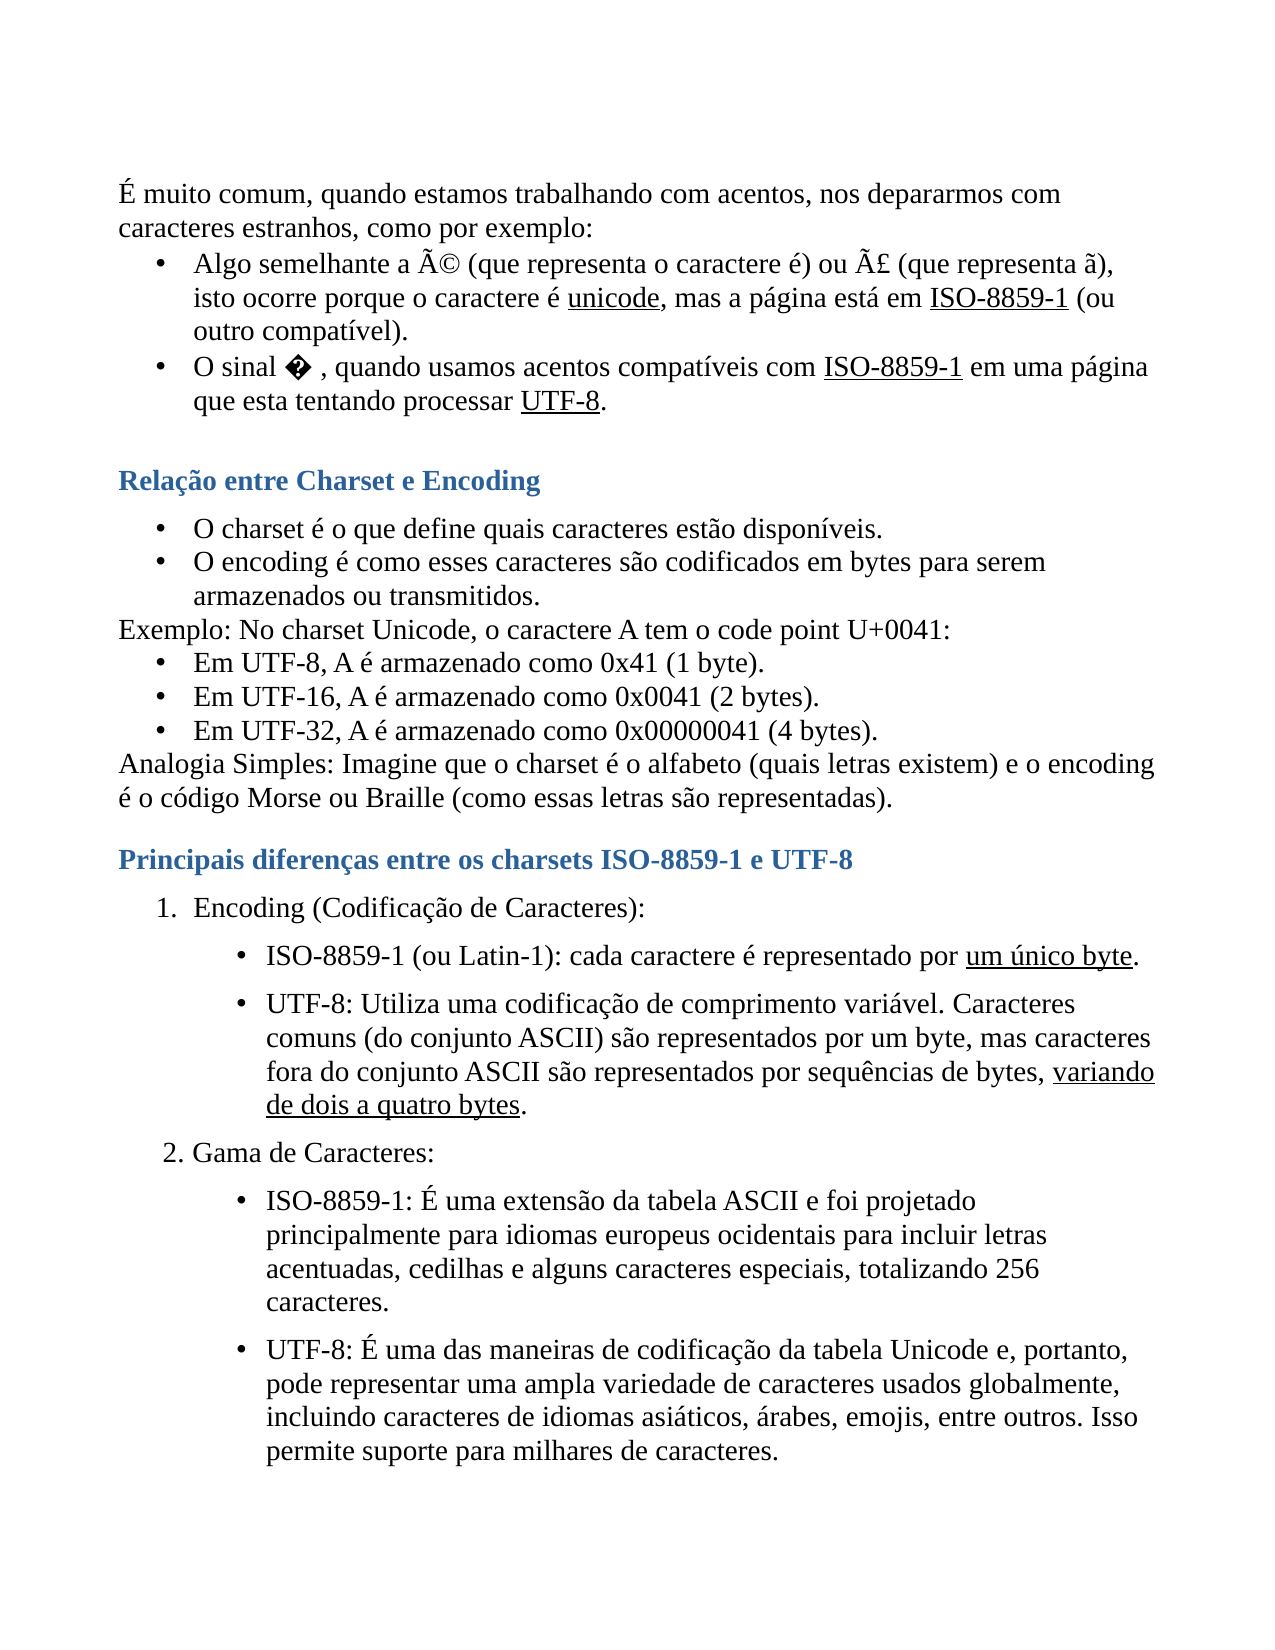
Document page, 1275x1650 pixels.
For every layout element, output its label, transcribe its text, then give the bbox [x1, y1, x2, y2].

list ISO-8859-1 (ou Latin-1): cada caractere é representado por um único byte. [236, 938, 1157, 972]
text Relação entre Charset e Encoding [118, 463, 1157, 496]
list UTF-8: Utiliza uma codificação de comprimento variável. Caracteres comuns (do conjunto ASCII) são representados por um byte, mas caracteres fora do conjunto ASCII são representados por sequências de bytes, variando de dois a quatro bytes. [236, 987, 1157, 1121]
list ISO-8859-1: É uma extensão da tabela ASCII e foi projetado principalmente para idiomas europeus ocidentais para incluir letras acentuadas, cedilhas e alguns caracteres especiais, totalizando 256 caracteres. [236, 1183, 1157, 1318]
list Em UTF-32, A é armazenado como 0x00000041 (4 bytes). [156, 713, 1157, 746]
list O charset é o que define quais caracteres estão disponíveis. [156, 511, 1157, 544]
list Gama de Caracteres: [162, 1135, 1157, 1169]
list Encoding (Codificação de Caracteres): [156, 890, 1157, 924]
text É muito comum, quando estamos trabalhando com acentos, nos depararmos com caracteres estranhos, como por exemplo: [118, 176, 1157, 243]
list UTF-8: É uma das maneiras de codificação da tabela Unicode e, portanto, pode representar uma ampla variedade de caracteres usados globalmente, incluindo caracteres de idiomas asiáticos, árabes, emojis, entre outros. Isso permite suporte para milhares de caracteres. [236, 1332, 1157, 1467]
text Analogia Simples: Imagine que o charset é o alfabeto (quais letras existem) e o encoding é o código Morse ou Braille (como essas letras são representadas). [118, 746, 1157, 813]
list Algo semelhante a Ã© (que representa o caractere é) ou Ã£ (que representa ã), isto ocorre porque o caractere é unicode, mas a página está em ISO-8859-1 (ou outro compatível). [156, 246, 1157, 347]
text Exemplo: No charset Unicode, o caractere A tem o code point U+0041: [118, 612, 1157, 645]
list O encoding é como esses caracteres são codificados em bytes para serem armazenados ou transmitidos. [156, 544, 1157, 612]
list Em UTF-8, A é armazenado como 0x41 (1 byte). [156, 645, 1157, 679]
list Em UTF-16, A é armazenado como 0x0041 (2 bytes). [156, 679, 1157, 713]
list O sinal � , quando usamos acentos compatíveis com ISO-8859-1 em uma página que esta tentando processar UTF-8. [156, 349, 1157, 417]
text Principais diferenças entre os charsets ISO-8859-1 e UTF-8 [118, 842, 1157, 876]
